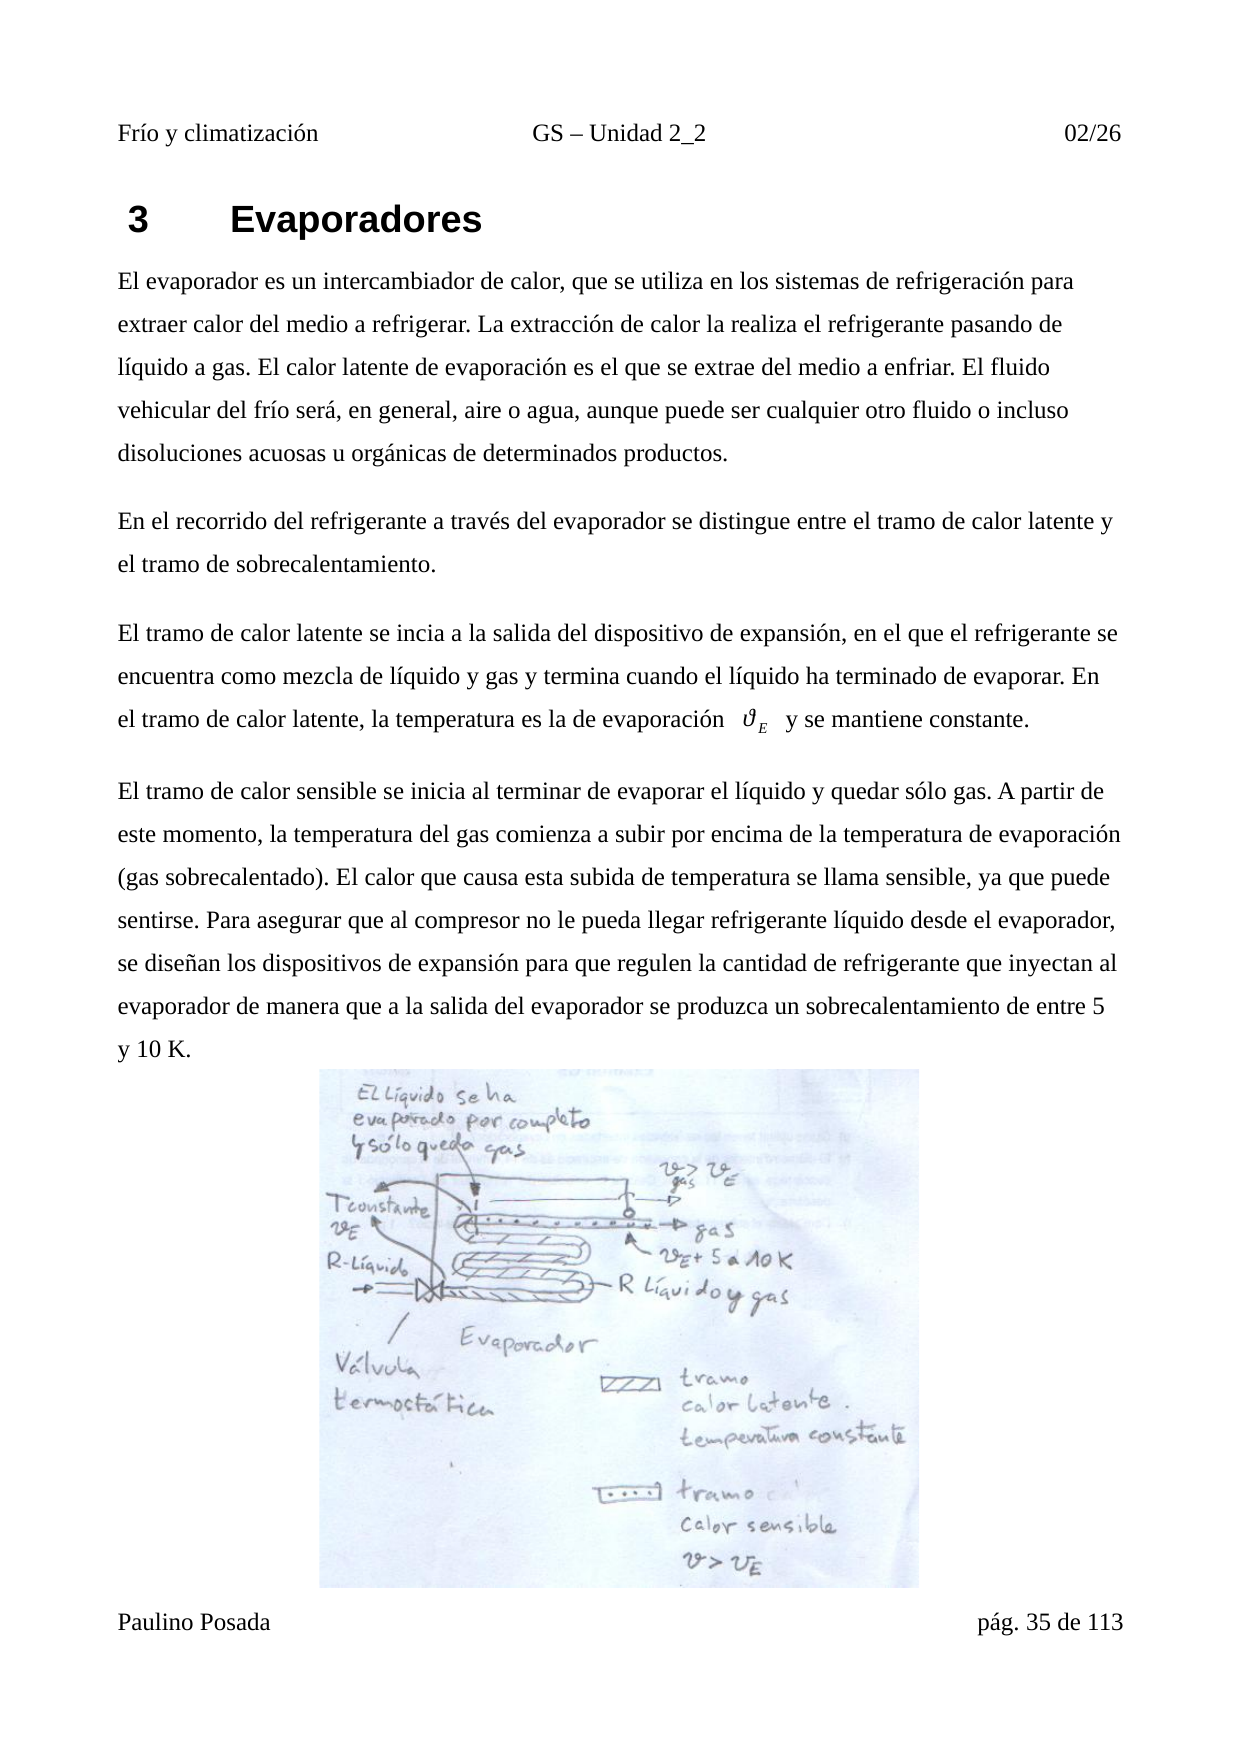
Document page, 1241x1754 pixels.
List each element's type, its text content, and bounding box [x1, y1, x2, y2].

text El tramo de calor sensible se inicia al terminar de evaporar el líquido y quedar sólo gas. A partir de este momento, la temperatura del gas comienza a subir por encima de la temperatura de evaporación (gas sobrecalentado). El calor que causa esta subida de temperatura se llama sensible, ya que puede sentirse. Para asegurar que al compresor no le pueda llegar refrigerante líquido desde el evaporador, se diseñan los dispositivos de expansión para que regulen la cantidad de refrigerante que inyectan al evaporador de manera que a la salida del evaporador se produzca un sobrecalentamiento de entre 5 y 10 K. [117, 776, 1123, 1063]
subtitle Evaporadores [117, 197, 1123, 241]
text El tramo de calor latente se incia a la salida del dispositivo de expansión, en el que el refrigerante se encuentra como mezcla de líquido y gas y termina cuando el líquido ha terminado de evaporar. En el tramo de calor latente, la temperatura es la de evaporacióny se mantiene constante. [117, 618, 1123, 736]
text El evaporador es un intercambiador de calor, que se utiliza en los sistemas de refrigeración para extraer calor del medio a refrigerar. La extracción de calor la realiza el refrigerante pasando de líquido a gas. El calor latente de evaporación es el que se extrae del medio a enfriar. El fluido vehicular del frío será, en general, aire o agua, aunque puede ser cualquier otro fluido o incluso disoluciones acuosas u orgánicas de determinados productos. [117, 266, 1123, 467]
text En el recorrido del refrigerante a través del evaporador se distingue entre el tramo de calor latente y el tramo de sobrecalentamiento. [117, 506, 1123, 578]
picture [319, 1069, 920, 1588]
